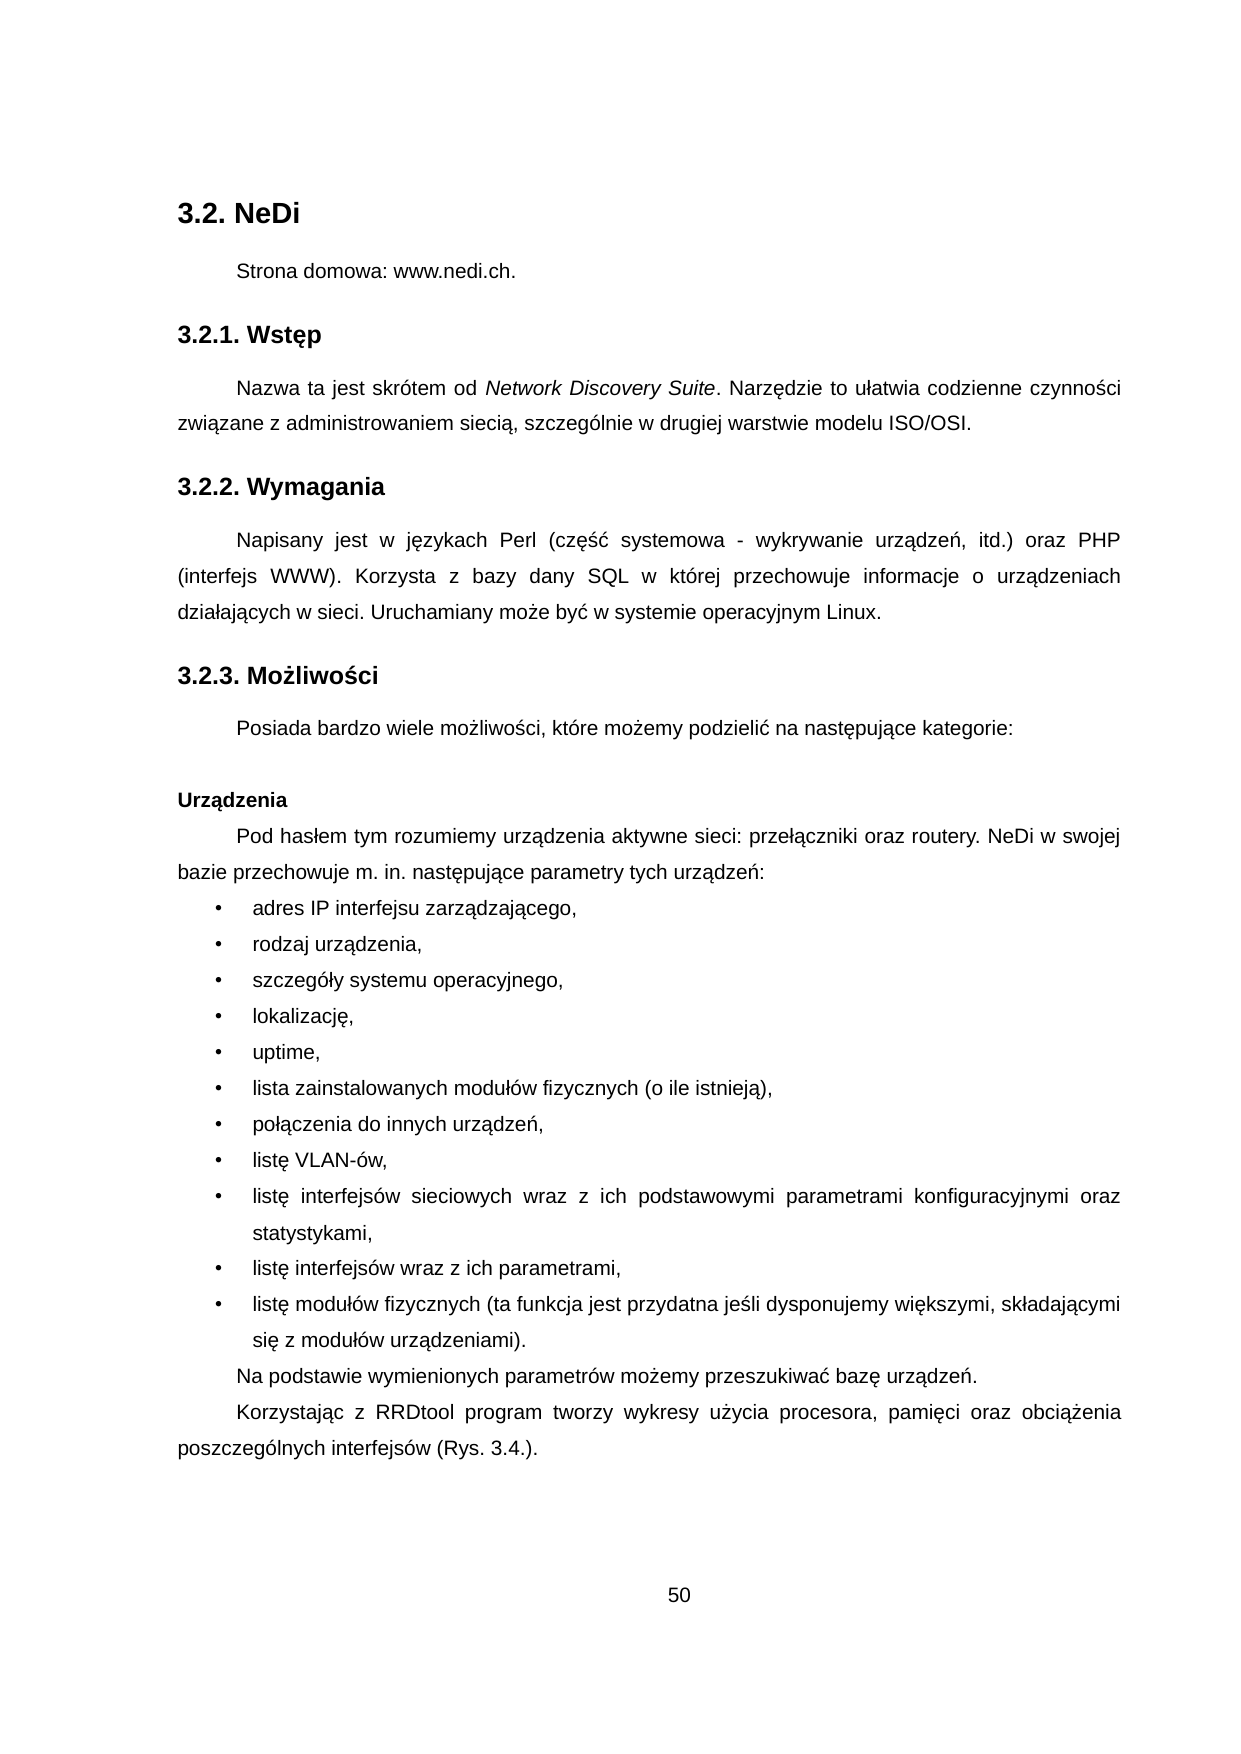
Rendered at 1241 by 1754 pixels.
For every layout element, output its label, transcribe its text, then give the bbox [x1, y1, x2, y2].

list lokalizację, [215, 1004, 1122, 1028]
subtitle 3.2.3. Możliwości [177, 661, 1122, 689]
text Na podstawie wymienionych parametrów możemy przeszukiwać bazę urządzeń. [177, 1364, 1122, 1388]
list listę modułów fizycznych (ta funkcja jest przydatna jeśli dysponujemy większymi, składającymi się z modułów urządzeniami). [215, 1292, 1122, 1352]
list listę interfejsów wraz z ich parametrami, [215, 1256, 1122, 1280]
list lista zainstalowanych modułów fizycznych (o ile istnieją), [215, 1076, 1122, 1100]
list szczegóły systemu operacyjnego, [215, 968, 1122, 992]
list połączenia do innych urządzeń, [215, 1112, 1122, 1136]
list uptime, [215, 1040, 1122, 1064]
list rodzaj urządzenia, [215, 932, 1122, 956]
text Nazwa ta jest skrótem od Network Discovery Suite. Narzędzie to ułatwia codzienne czynności związane z administrowaniem siecią, szczególnie w drugiej warstwie modelu ISO/OSI. [177, 375, 1122, 435]
text Posiada bardzo wiele możliwości, które możemy podzielić na następujące kategorie: [177, 716, 1122, 740]
text Urządzenia [177, 788, 1122, 812]
list listę VLAN-ów, [215, 1148, 1122, 1172]
subtitle 3.2.2. Wymagania [177, 472, 1122, 501]
subtitle 3.2. NeDi [177, 196, 1122, 229]
list listę interfejsów sieciowych wraz z ich podstawowymi parametrami konfiguracyjnymi oraz statystykami, [215, 1184, 1122, 1244]
subtitle 3.2.1. Wstęp [177, 320, 1122, 348]
text Korzystając z RRDtool program tworzy wykresy użycia procesora, pamięci oraz obciążenia poszczególnych interfejsów (Rys. 3.4.). [177, 1400, 1122, 1460]
text Strona domowa: www.nedi.ch. [177, 259, 1122, 283]
list adres IP interfejsu zarządzającego, [215, 896, 1122, 920]
text Pod hasłem tym rozumiemy urządzenia aktywne sieci: przełączniki oraz routery. NeDi w swojej bazie przechowuje m. in. następujące parametry tych urządzeń: [177, 824, 1122, 884]
text Napisany jest w językach Perl (część systemowa - wykrywanie urządzeń, itd.) oraz PHP (interfejs WWW). Korzysta z bazy dany SQL w której przechowuje informacje o urządzeniach działających w sieci. Uruchamiany może być w systemie operacyjnym Linux. [177, 528, 1122, 624]
